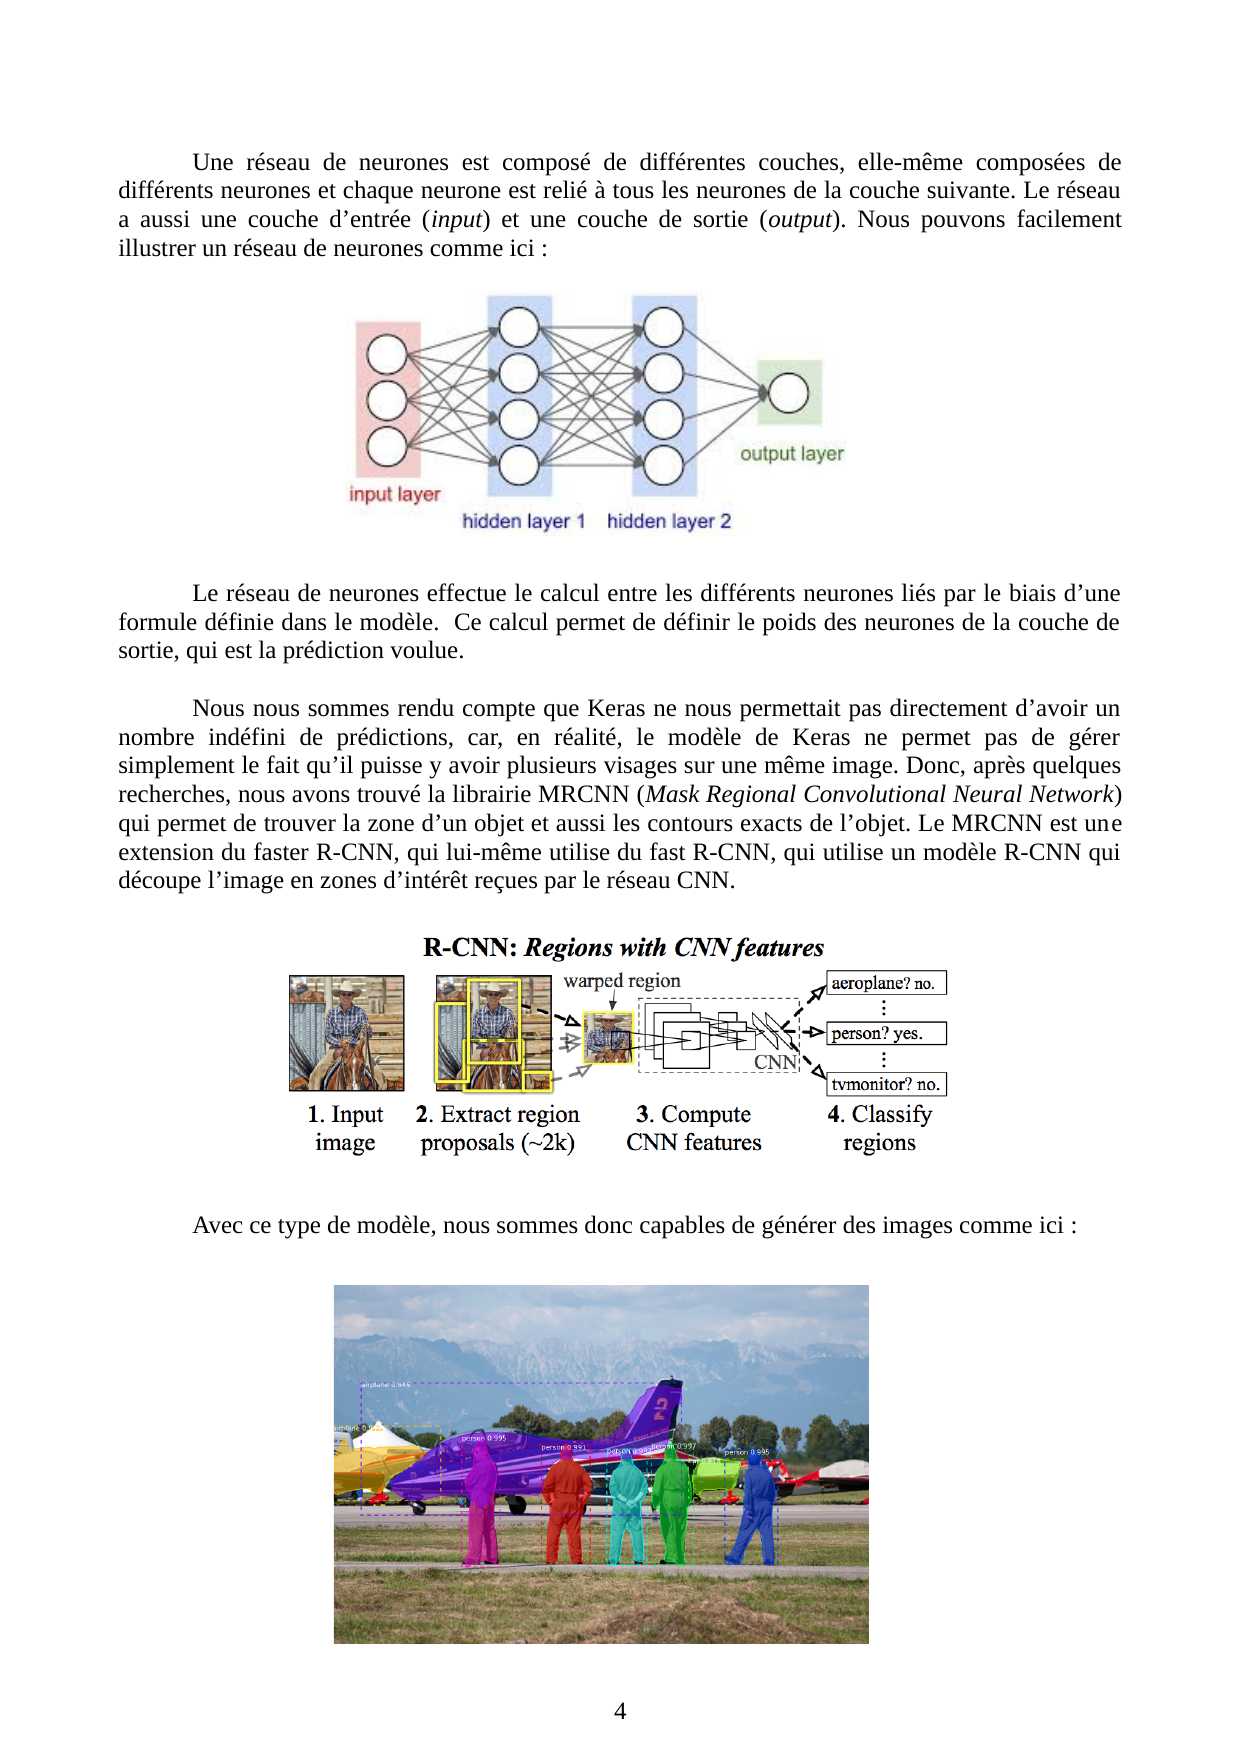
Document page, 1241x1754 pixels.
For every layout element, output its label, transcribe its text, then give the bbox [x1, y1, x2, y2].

text Une réseau de neurones est composé de différentes couches, elle-même composées de différents neurones et chaque neurone est relié à tous les neurones de la couche suivante. Le réseau a aussi une couche d’entrée (input) et une couche de sortie (output). Nous pouvons facilement illustrer un réseau de neurones comme ici : [118, 147, 1122, 262]
picture [346, 290, 848, 536]
text Le réseau de neurones effectue le calcul entre les différents neurones liés par le biais d’une formule définie dans le modèle. Ce calcul permet de définir le poids des neurones de la couche de sortie, qui est la prédiction voulue. [118, 578, 1122, 664]
text Nous nous sommes rendu compte que Keras ne nous permettait pas directement d’avoir un nombre indéfini de prédictions, car, en réalité, le modèle de Keras ne permet pas de gérer simplement le fait qu’il puisse y avoir plusieurs visages sur une même image. Donc, après quelques recherches, nous avons trouvé la librairie MRCNN (Mask Regional Convolutional Neural Network) qui permet de trouver la zone d’un objet et aussi les contours exacts de l’objet. Le MRCNN est une extension du faster R-CNN, qui lui-même utilise du fast R-CNN, qui utilise un modèle R-CNN qui découpe l’image en zones d’intérêt reçues par le réseau CNN. [118, 693, 1122, 894]
picture [264, 903, 973, 1164]
text Avec ce type de modèle, nous sommes donc capables de générer des images comme ici : [118, 1211, 1122, 1239]
picture [333, 1285, 869, 1644]
